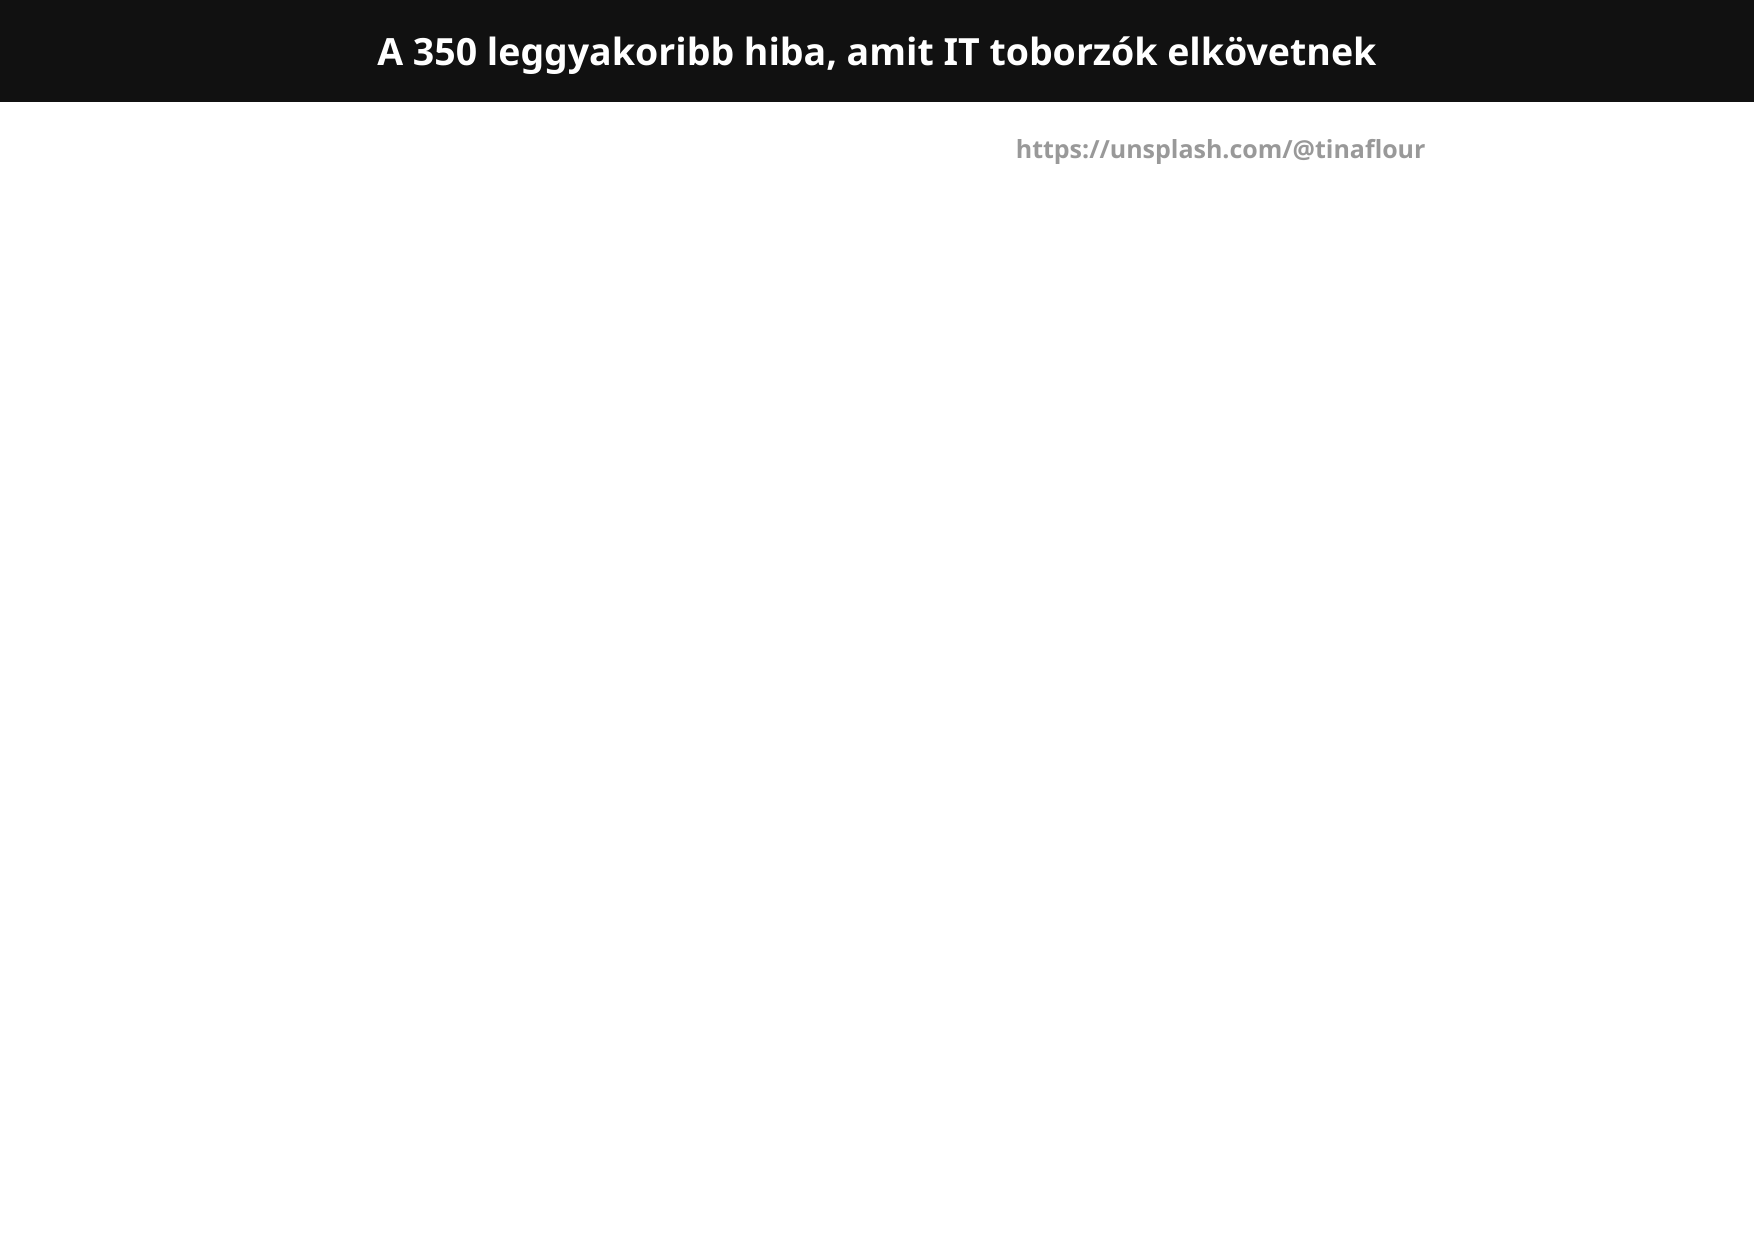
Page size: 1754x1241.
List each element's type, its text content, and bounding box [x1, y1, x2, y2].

text https://unsplash.com/@tinaflour [0, 132, 1754, 166]
